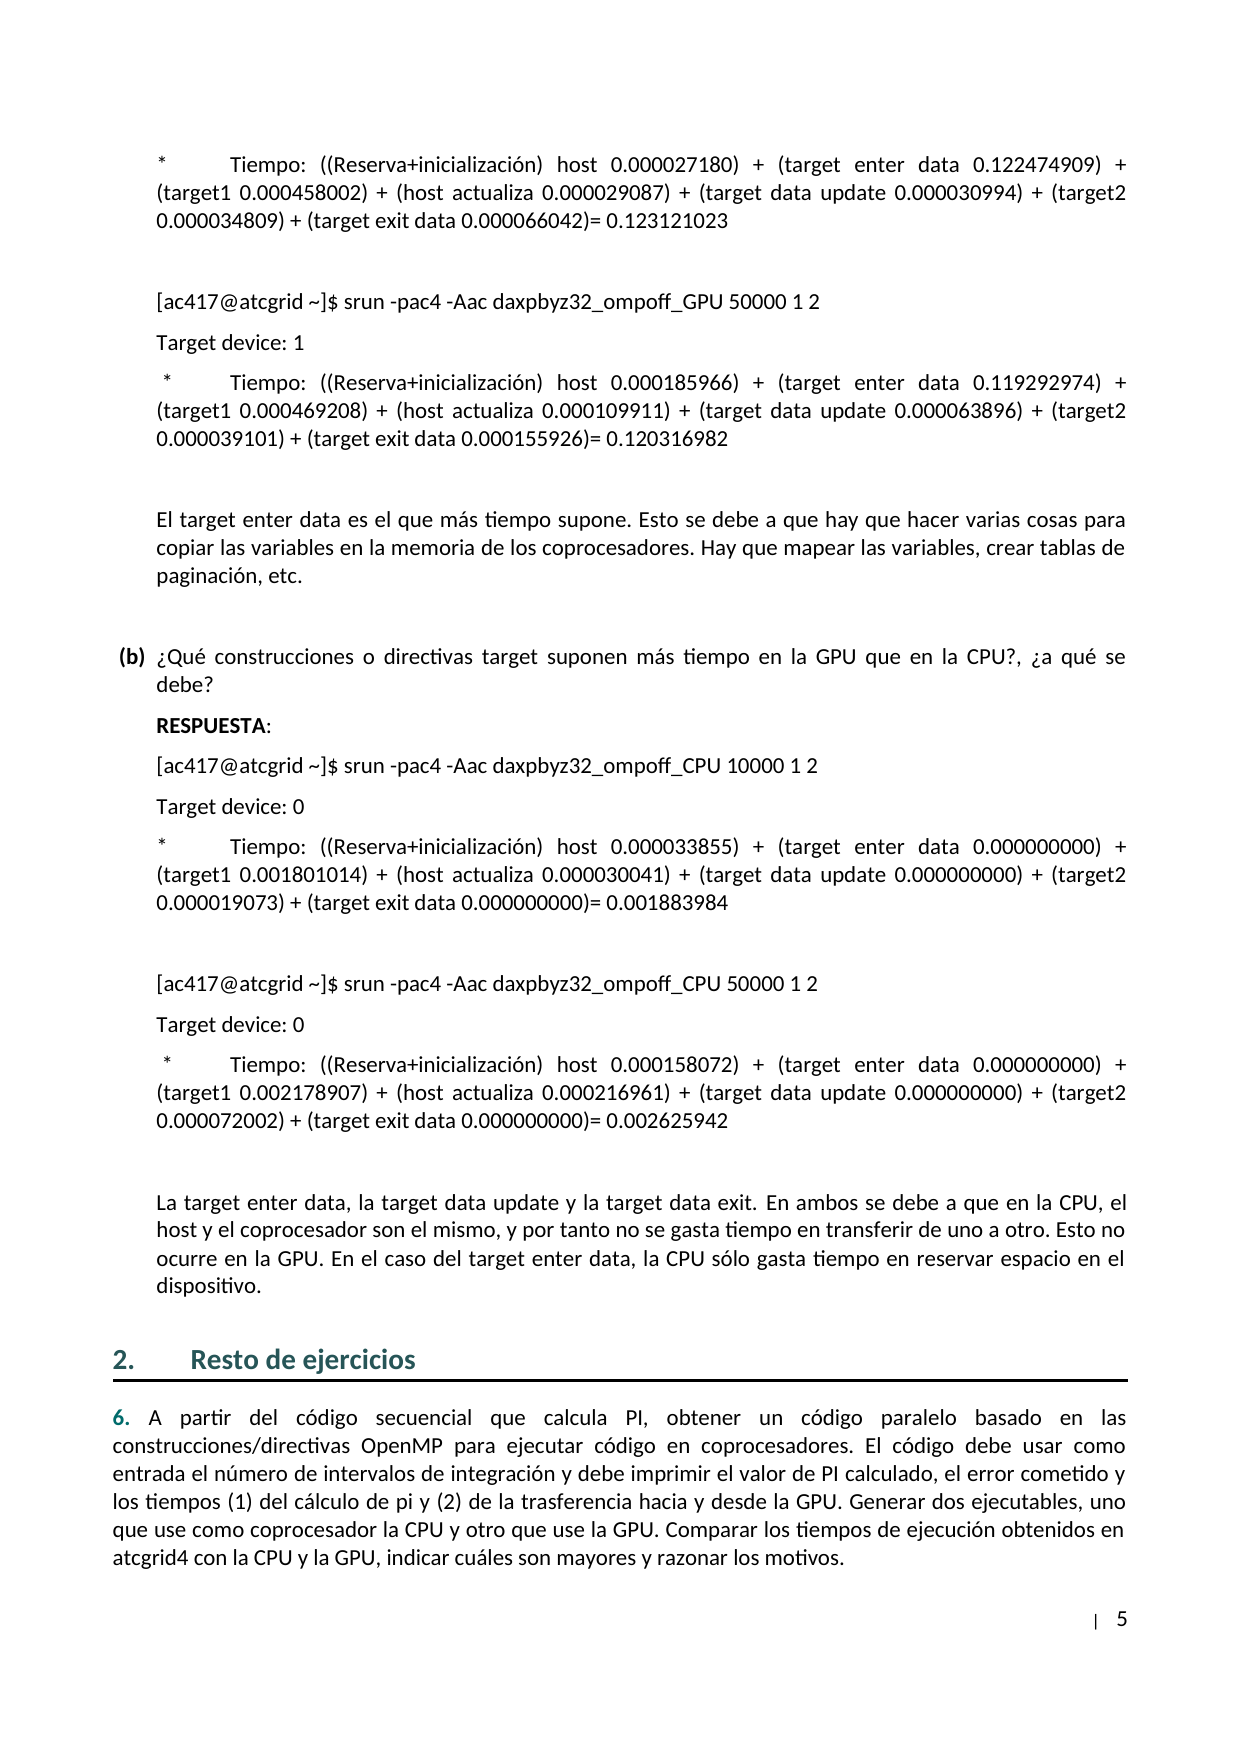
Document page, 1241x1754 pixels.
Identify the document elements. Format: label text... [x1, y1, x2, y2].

list [ac417@atcgrid ~]$ srun -pac4 -Aac daxpbyz32_ompoff_GPU 50000 1 2 [156, 287, 1128, 315]
list ¿Qué construcciones o directivas target suponen más tiempo en la GPU que en la CPU?, ¿a qué se debe? [119, 642, 1128, 698]
list Target device: 0 [156, 792, 1128, 820]
list RESPUESTA: [156, 711, 1128, 739]
list [ac417@atcgrid ~]$ srun -pac4 -Aac daxpbyz32_ompoff_CPU 10000 1 2 [156, 751, 1128, 779]
list Target device: 0 [156, 1010, 1128, 1038]
list * Tiempo: ((Reserva+inicialización) host 0.000158072) + (target enter data 0.000000000) + (target1 0.002178907) + (host actualiza 0.000216961) + (target data update 0.000000000) + (target2 0.000072002) + (target exit data 0.000000000)= 0.002625942 [156, 1051, 1128, 1134]
list * Tiempo: ((Reserva+inicialización) host 0.000033855) + (target enter data 0.000000000) + (target1 0.001801014) + (host actualiza 0.000030041) + (target data update 0.000000000) + (target2 0.000019073) + (target exit data 0.000000000)= 0.001883984 [156, 832, 1128, 916]
list 6. A partir del código secuencial que calcula PI, obtener un código paralelo basado en las construcciones/directivas OpenMP para ejecutar código en coprocesadores. El código debe usar como entrada el número de intervalos de integración y debe imprimir el valor de PI calculado, el error cometido y los tiempos (1) del cálculo de pi y (2) de la trasferencia hacia y desde la GPU. Generar dos ejecutables, uno que use como coprocesador la CPU y otro que use la GPU. Comparar los tiempos de ejecución obtenidos en atcgrid4 con la CPU y la GPU, indicar cuáles son mayores y razonar los motivos. [112, 1403, 1128, 1571]
list Target device: 1 [156, 328, 1128, 356]
list La target enter data, la target data update y la target data exit. En ambos se debe a que en la CPU, el host y el coprocesador son el mismo, y por tanto no se gasta tiempo en transferir de uno a otro. Esto no ocurre en la GPU. En el caso del target enter data, la CPU sólo gasta tiempo en reservar espacio en el dispositivo. [156, 1188, 1128, 1300]
list * Tiempo: ((Reserva+inicialización) host 0.000185966) + (target enter data 0.119292974) + (target1 0.000469208) + (host actualiza 0.000109911) + (target data update 0.000063896) + (target2 0.000039101) + (target exit data 0.000155926)= 0.120316982 [156, 368, 1128, 452]
list * Tiempo: ((Reserva+inicialización) host 0.000027180) + (target enter data 0.122474909) + (target1 0.000458002) + (host actualiza 0.000029087) + (target data update 0.000030994) + (target2 0.000034809) + (target exit data 0.000066042)= 0.123121023 [156, 150, 1128, 234]
list El target enter data es el que más tiempo supone. Esto se debe a que hay que hacer varias cosas para copiar las variables en la memoria de los coprocesadores. Hay que mapear las variables, crear tablas de paginación, etc. [156, 505, 1128, 589]
list [ac417@atcgrid ~]$ srun -pac4 -Aac daxpbyz32_ompoff_CPU 50000 1 2 [156, 969, 1128, 997]
subtitle Resto de ejercicios [112, 1341, 1128, 1382]
